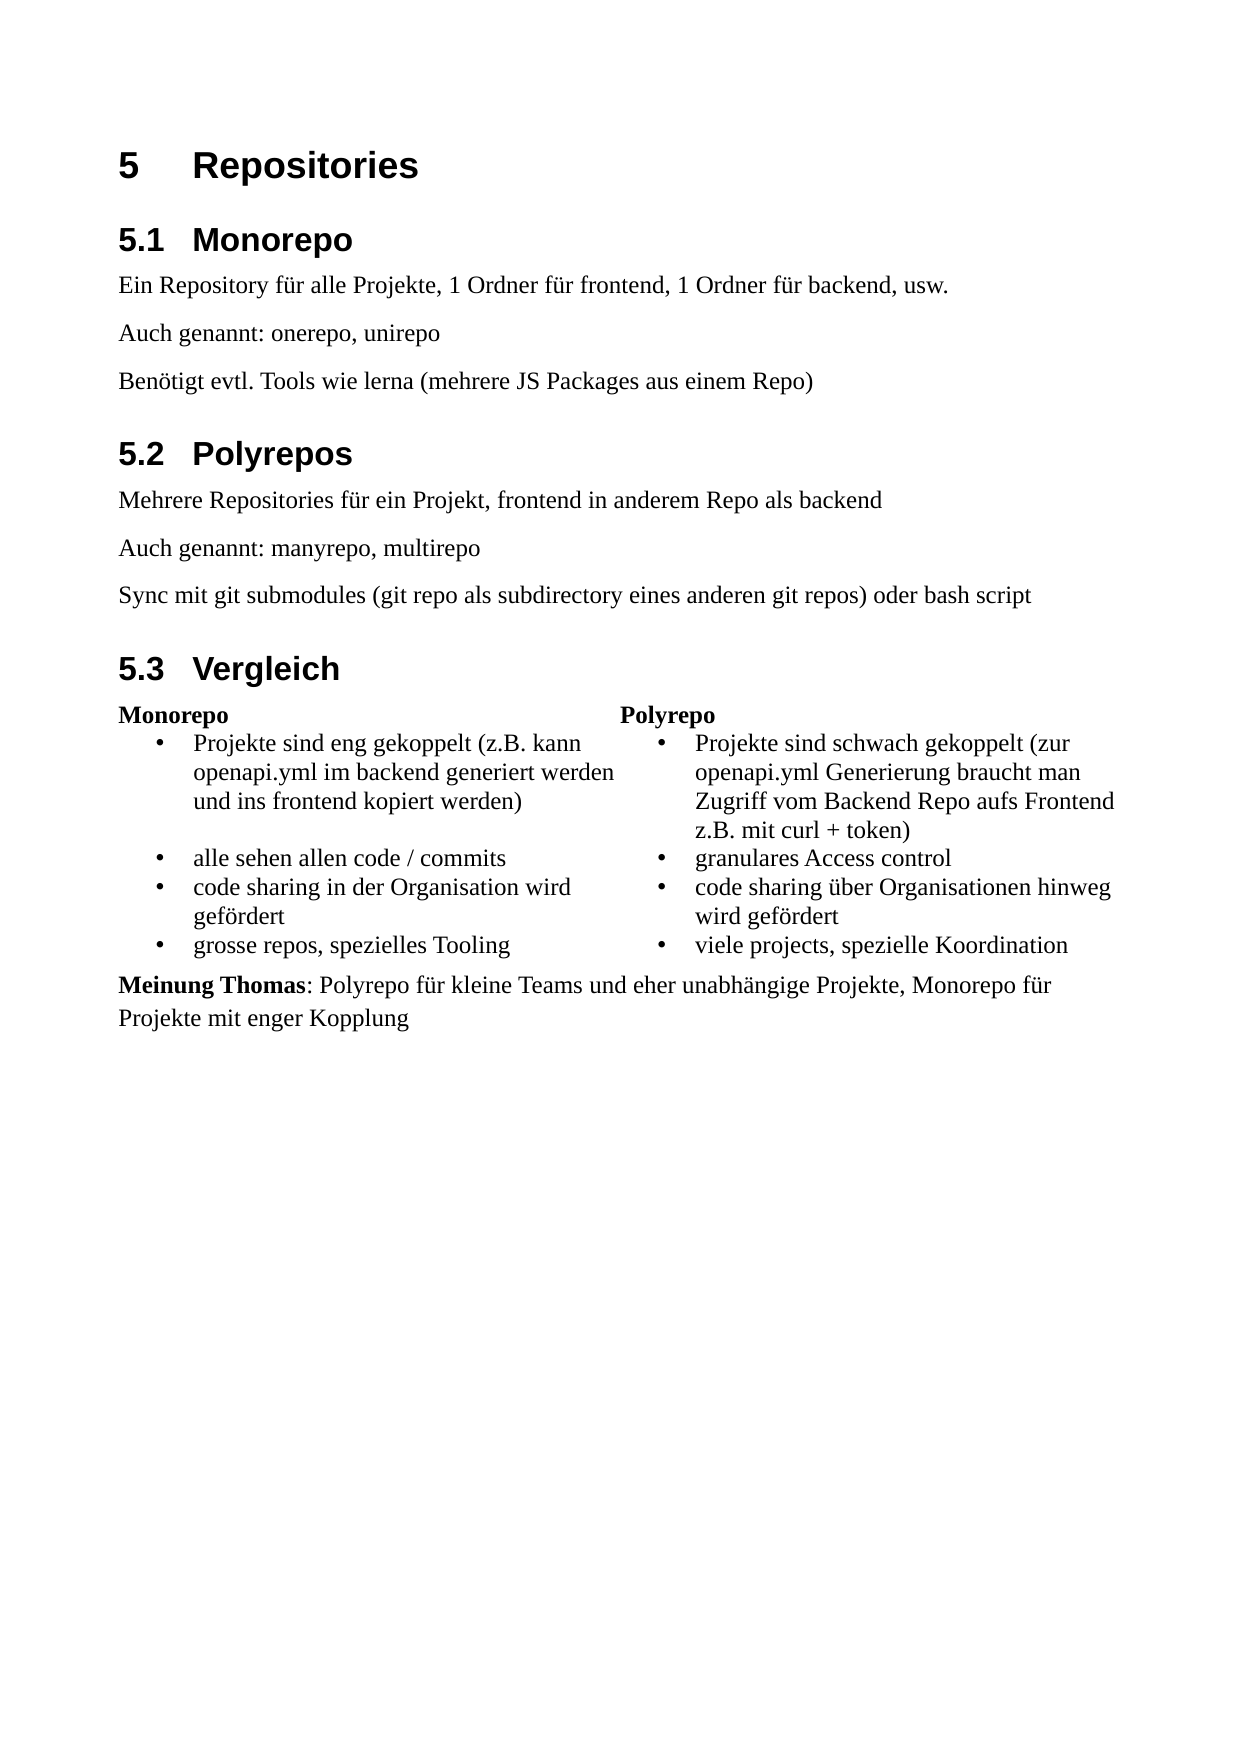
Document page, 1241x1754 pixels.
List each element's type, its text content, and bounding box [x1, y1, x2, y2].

table_cell Projekte sind eng gekoppelt (z.B. kann openapi.yml im backend generiert werden und ins frontend kopiert werden) alle sehen allen code / commits code sharing in der Organisation wird gefördert grosse repos, spezielles Tooling [118, 729, 620, 958]
text Auch genannt: manyrepo, multirepo [118, 533, 1122, 561]
subtitle Vergleich [118, 649, 1122, 687]
table_header Monorepo [118, 700, 620, 728]
text Benötigt evtl. Tools wie lerna (mehrere JS Packages aus einem Repo) [118, 366, 1122, 394]
subtitle Monorepo [118, 219, 1122, 258]
table_cell Projekte sind schwach gekoppelt (zur openapi.yml Generierung braucht man Zugriff vom Backend Repo aufs Frontend z.B. mit curl + token) granulares Access control code sharing über Organisationen hinweg wird gefördert viele projects, spezielle Koordination [620, 729, 1122, 958]
subtitle Repositories [118, 143, 1122, 186]
table_header Polyrepo [620, 700, 1122, 728]
subtitle Polyrepos [118, 434, 1122, 473]
text Sync mit git submodules (git repo als subdirectory eines anderen git repos) oder bash script [118, 580, 1122, 609]
text Ein Repository für alle Projekte, 1 Ordner für frontend, 1 Ordner für backend, usw. [118, 271, 1122, 299]
text Meinung Thomas: Polyrepo für kleine Teams und eher unabhängige Projekte, Monorepo für Projekte mit enger Kopplung [118, 970, 1122, 1032]
text Auch genannt: onerepo, unirepo [118, 318, 1122, 347]
text Mehrere Repositories für ein Projekt, frontend in anderem Repo als backend [118, 485, 1122, 514]
